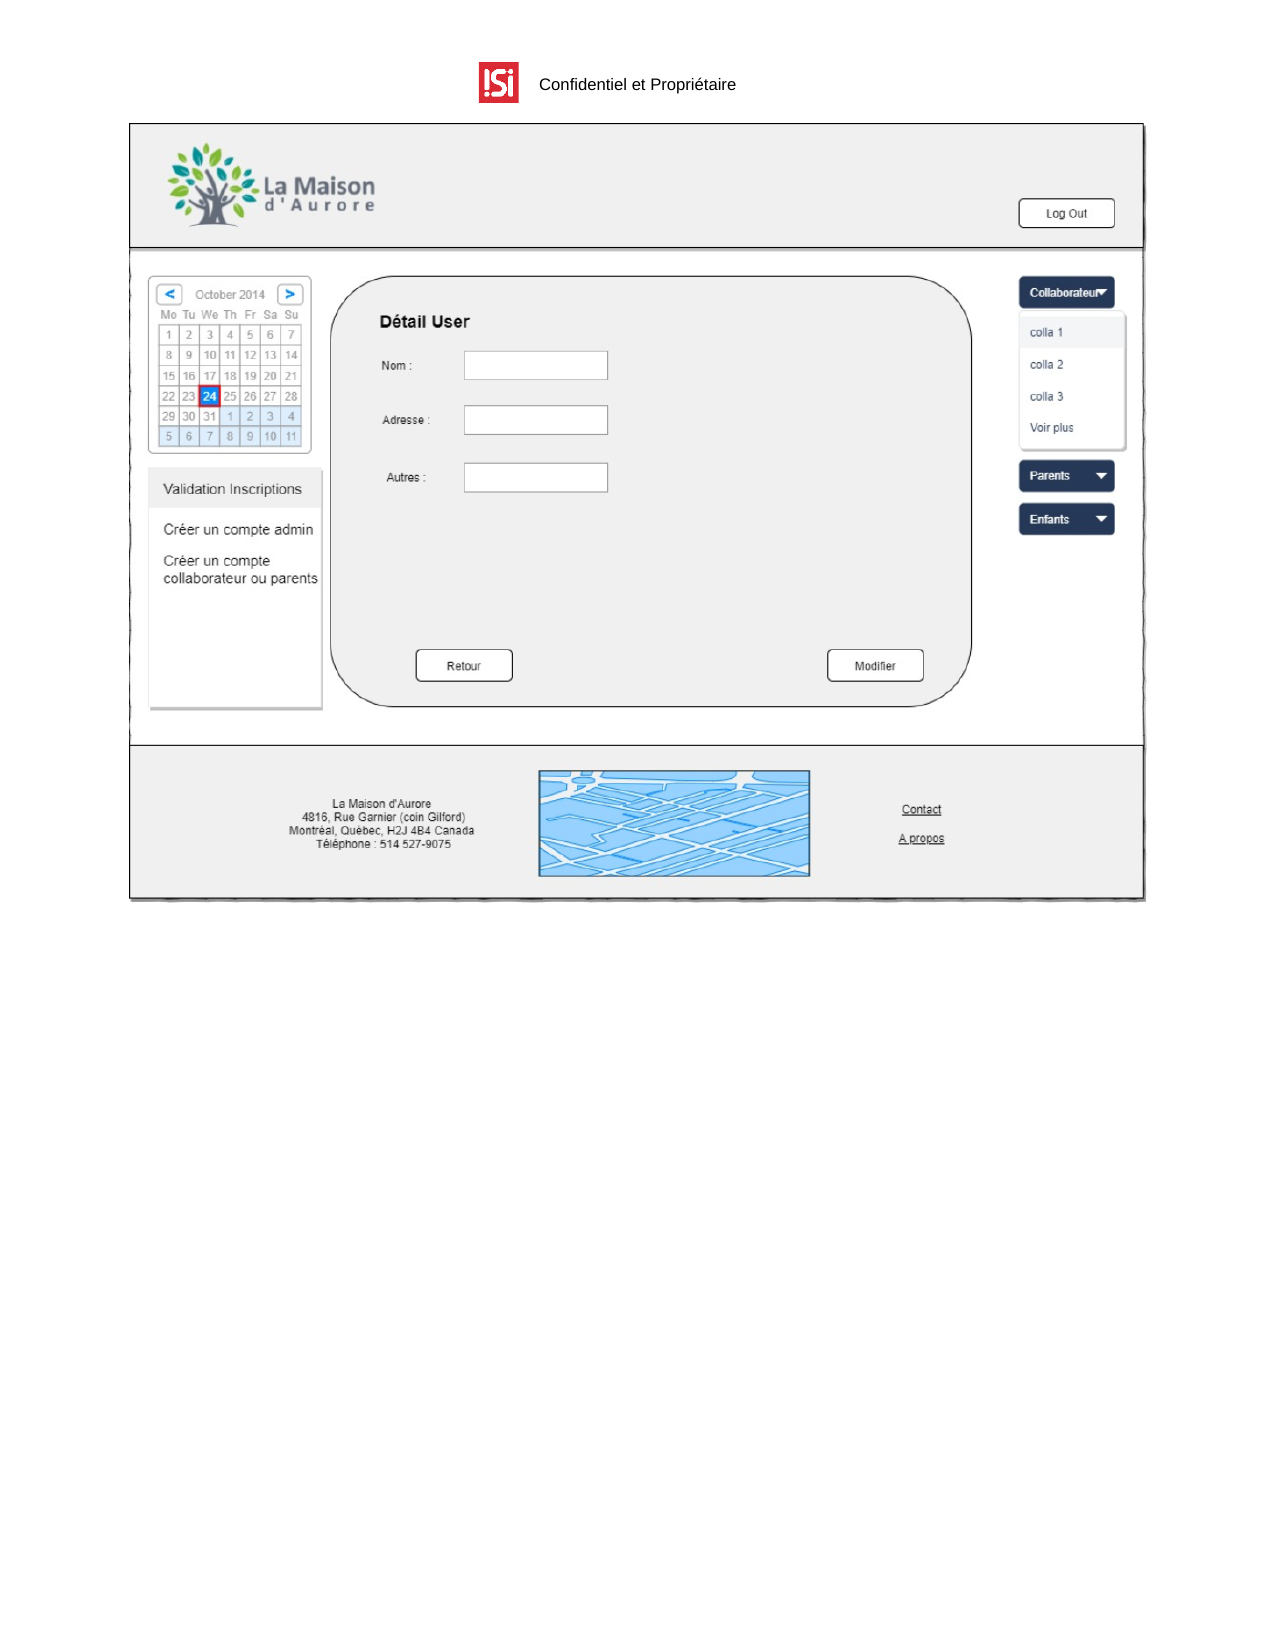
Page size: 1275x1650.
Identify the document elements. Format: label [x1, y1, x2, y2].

picture [478, 62, 519, 103]
picture [118, 118, 1157, 911]
